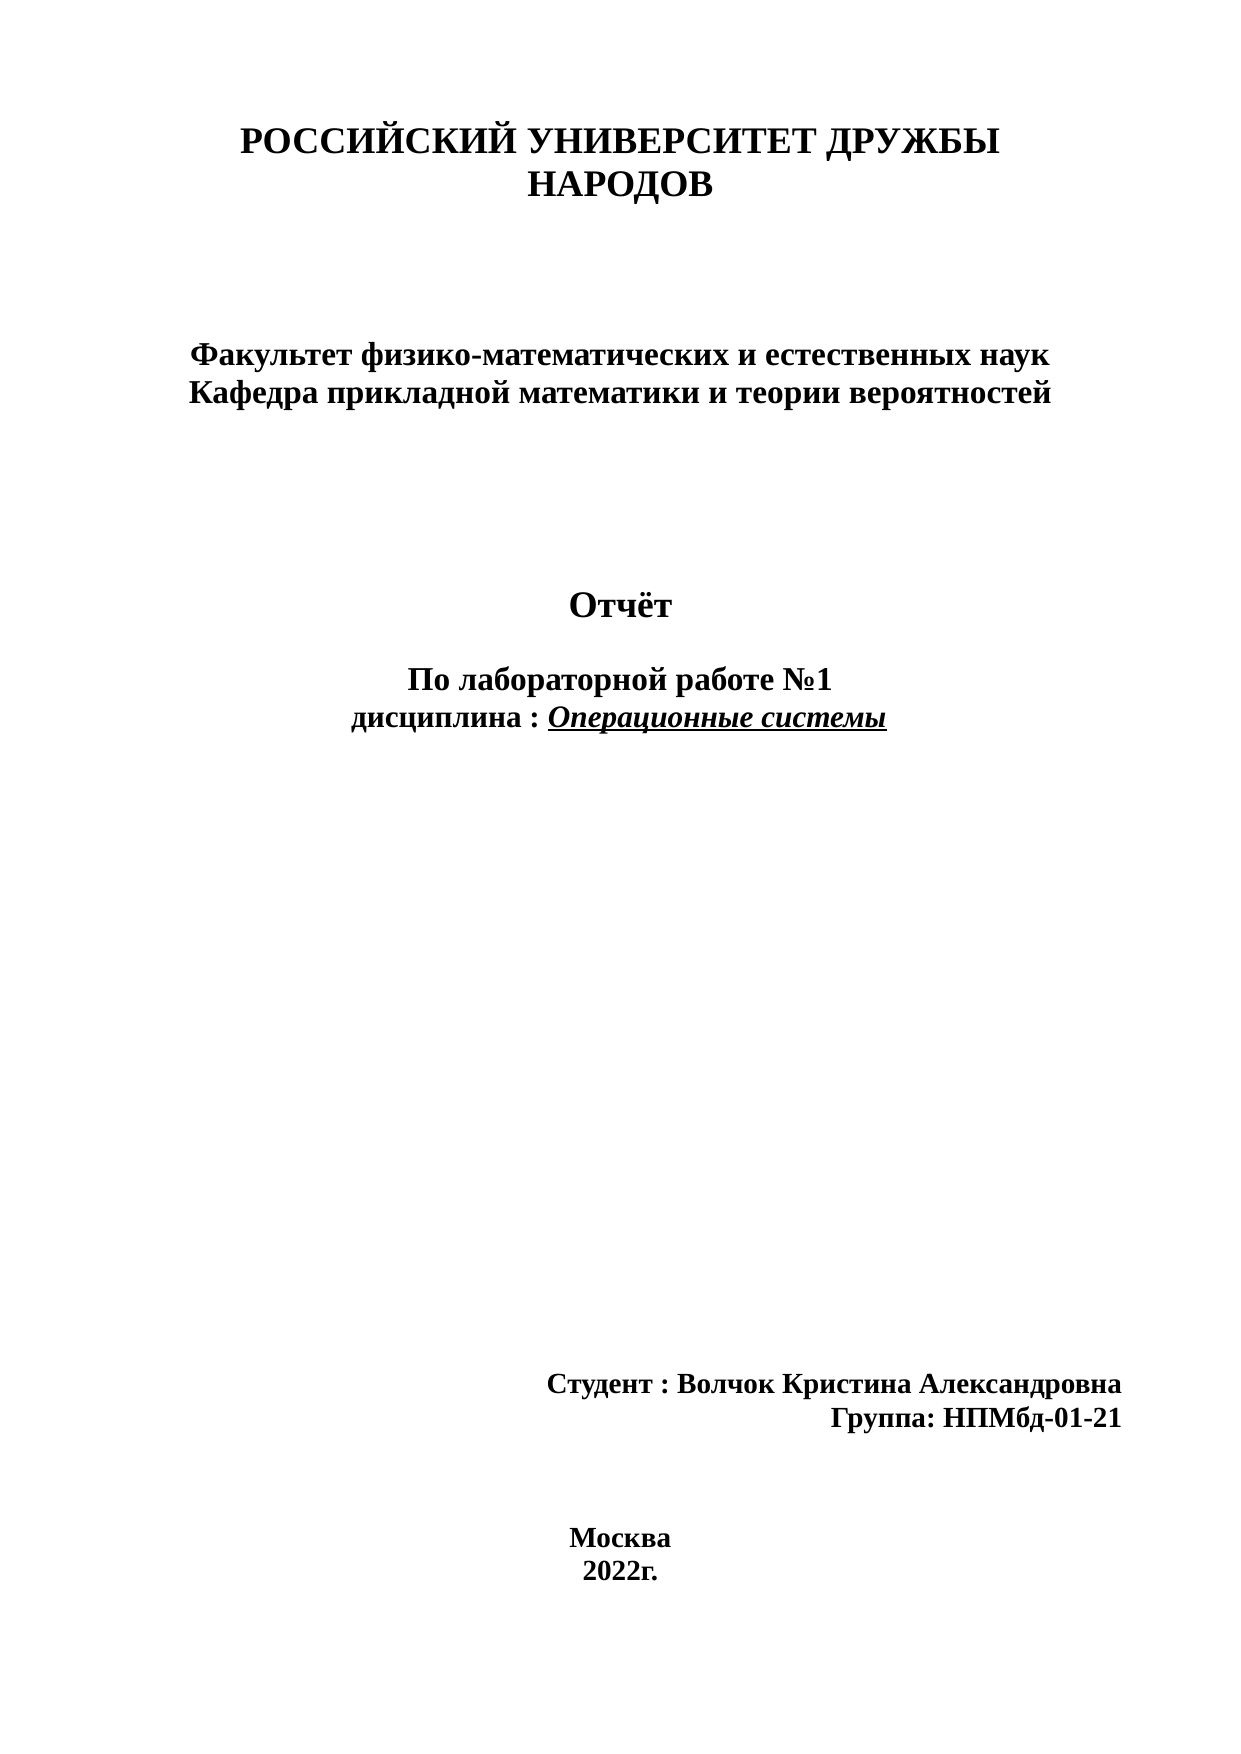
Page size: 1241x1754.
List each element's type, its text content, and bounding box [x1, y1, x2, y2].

text НАРОДОВ [118, 161, 1122, 204]
text Группа: НПМбд-01-21 [118, 1400, 1122, 1433]
text Кафедра прикладной математики и теории вероятностей [118, 372, 1122, 410]
text Студент : Волчок Кристина Александровна [118, 1366, 1122, 1400]
text 2022г. [118, 1553, 1122, 1587]
text Факультет физико-математических и естественных наук [118, 334, 1122, 372]
text дисциплина : Операционные системы [118, 698, 1122, 734]
text Москва [118, 1520, 1122, 1553]
text По лабораторной работе №1 [118, 659, 1122, 698]
text РОССИЙСКИЙ УНИВЕРСИТЕТ ДРУЖБЫ [118, 118, 1122, 161]
text Отчёт [118, 583, 1122, 626]
